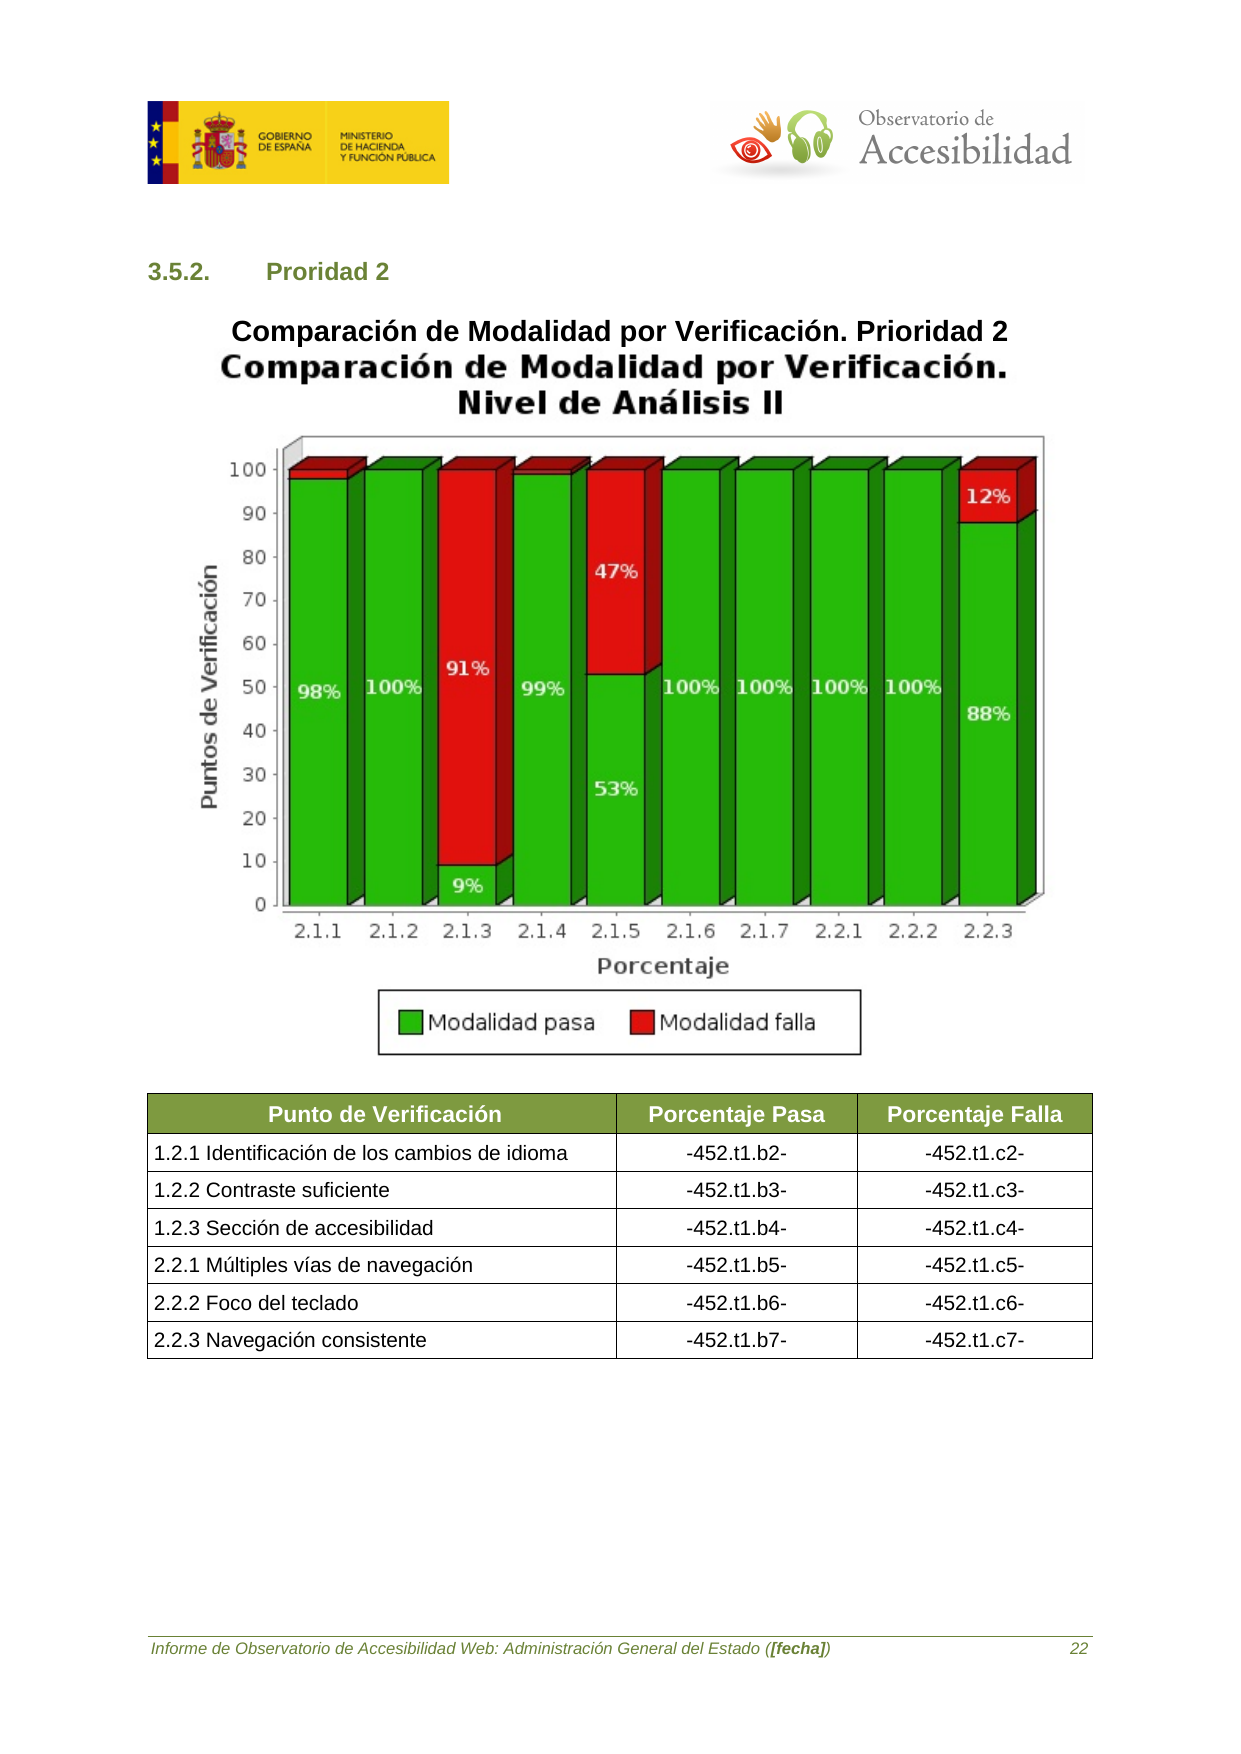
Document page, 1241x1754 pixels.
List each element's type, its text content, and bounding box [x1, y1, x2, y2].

picture [147, 101, 450, 184]
table_cell 1.2.1 Identificación de los cambios de idioma [148, 1134, 616, 1171]
table_cell -452.t1.c7- [858, 1322, 1092, 1358]
table_cell 2.2.2 Foco del teclado [148, 1284, 616, 1321]
table_cell -452.t1.c5- [858, 1247, 1092, 1283]
table_cell 2.2.3 Navegación consistente [148, 1322, 616, 1358]
table_header Porcentaje Falla [858, 1094, 1092, 1133]
subtitle Proridad 2 [148, 257, 1092, 286]
table_cell 1.2.3 Sección de accesibilidad [148, 1209, 616, 1246]
table_cell -452.t1.b7- [617, 1322, 857, 1358]
text Comparación de Modalidad por Verificación. Prioridad 2 [148, 314, 1092, 347]
table_cell -452.t1.c3- [858, 1172, 1092, 1208]
picture [710, 101, 1086, 184]
table_cell 2.2.1 Múltiples vías de navegación [148, 1247, 616, 1283]
table_cell -452.t1.b4- [617, 1209, 857, 1246]
table_cell 1.2.2 Contraste suficiente [148, 1172, 616, 1208]
table_header Porcentaje Pasa [617, 1094, 857, 1133]
table_cell -452.t1.b3- [617, 1172, 857, 1208]
table_cell -452.t1.c4- [858, 1209, 1092, 1246]
table_cell -452.t1.c6- [858, 1284, 1092, 1321]
table_cell -452.t1.b6- [617, 1284, 857, 1321]
table_cell -452.t1.b2- [617, 1134, 857, 1171]
picture [178, 347, 1062, 1057]
table_header Punto de Verificación [148, 1094, 616, 1133]
table_cell -452.t1.b5- [617, 1247, 857, 1283]
table_cell -452.t1.c2- [858, 1134, 1092, 1171]
